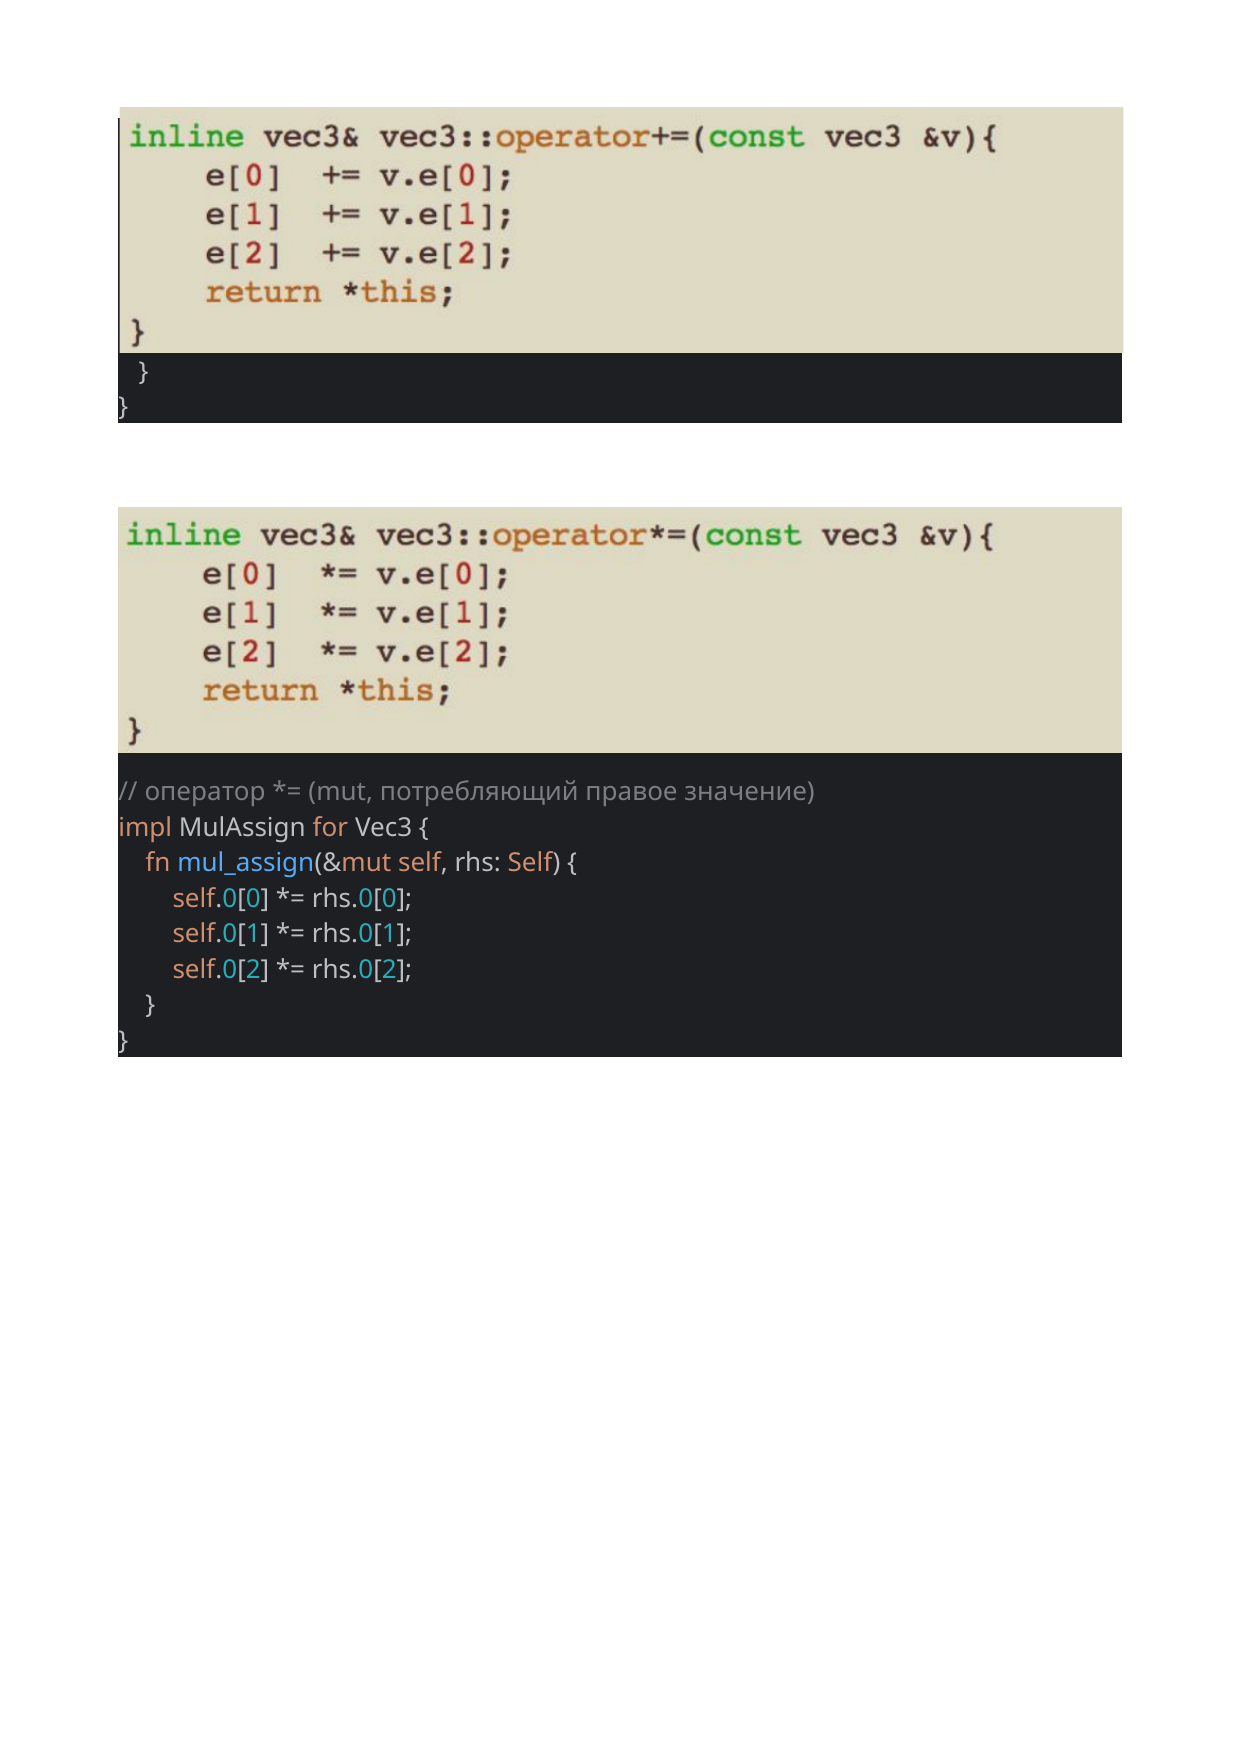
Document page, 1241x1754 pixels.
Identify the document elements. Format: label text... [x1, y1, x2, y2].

picture [119, 107, 1124, 353]
text // оператор *= (mut, потребляющий правое значение) impl MulAssign for Vec3 { fn mul_assign(&mut self, rhs: Self) { self.0[0] *= rhs.0[0]; self.0[1] *= rhs.0[1]; self.0[2] *= rhs.0[2]; } } [118, 753, 1122, 1057]
picture [118, 507, 1123, 753]
text } } [118, 118, 1122, 423]
